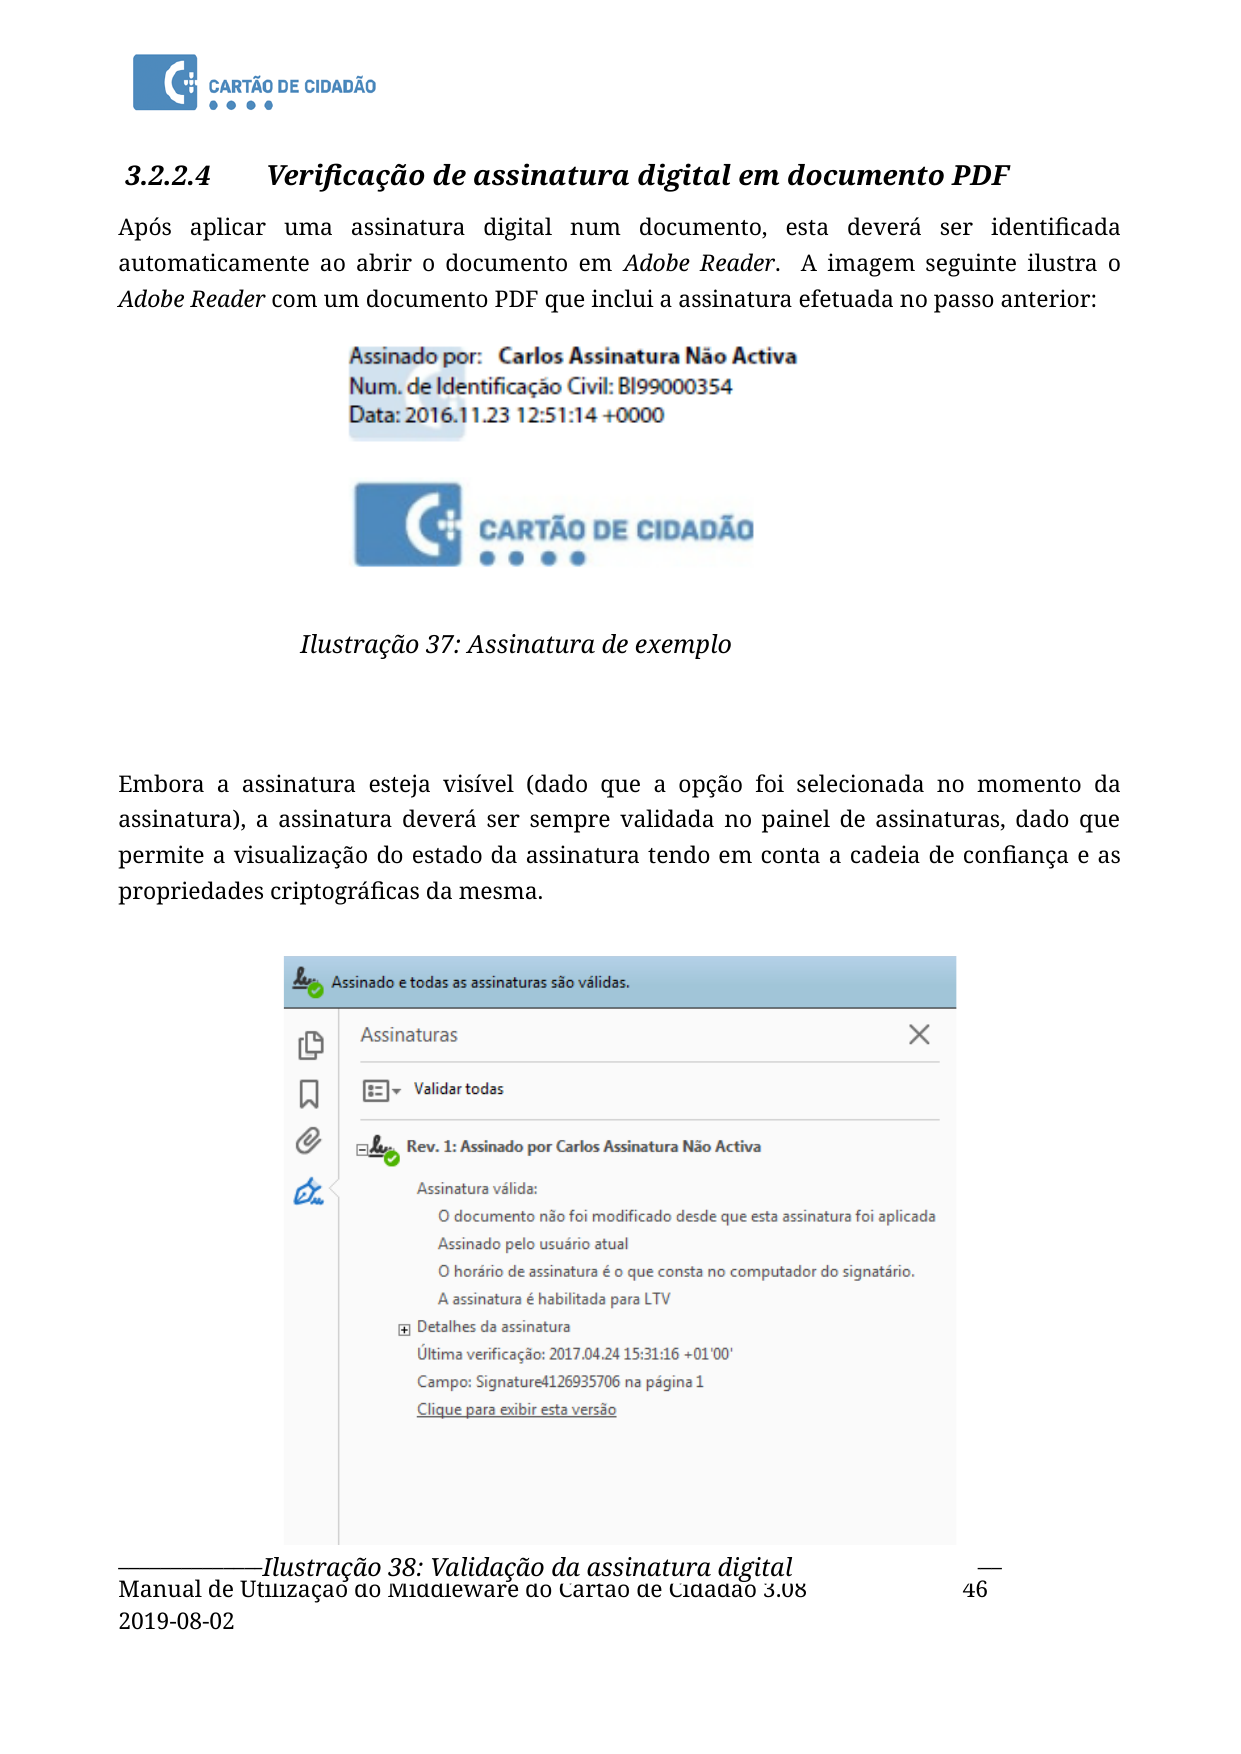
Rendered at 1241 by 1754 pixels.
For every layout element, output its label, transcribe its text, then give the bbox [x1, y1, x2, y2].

picture [130, 47, 423, 118]
text Ilustração 37: Assinatura de exemplo [300, 332, 881, 661]
subtitle Verificação de assinatura digital em documento PDF [118, 155, 1122, 193]
text Embora a assinatura esteja visível (dado que a opção foi selecionada no momento da assinatura), a assinatura deverá ser sempre validada no painel de assinaturas, dado que permite a visualização do estado da assinatura tendo em conta a cadeia de confiança e as propriedades criptográficas da mesma. [118, 767, 1122, 907]
text Ilustração 38: Validação da assinatura digital [262, 956, 978, 1584]
picture [283, 956, 957, 1545]
text Após aplicar uma assinatura digital num documento, esta deverá ser identificada automaticamente ao abrir o documento em Adobe Reader. A imagem seguinte ilustra o Adobe Reader com um documento PDF que inclui a assinatura efetuada no passo anterior: [118, 211, 1122, 314]
picture [340, 332, 840, 622]
